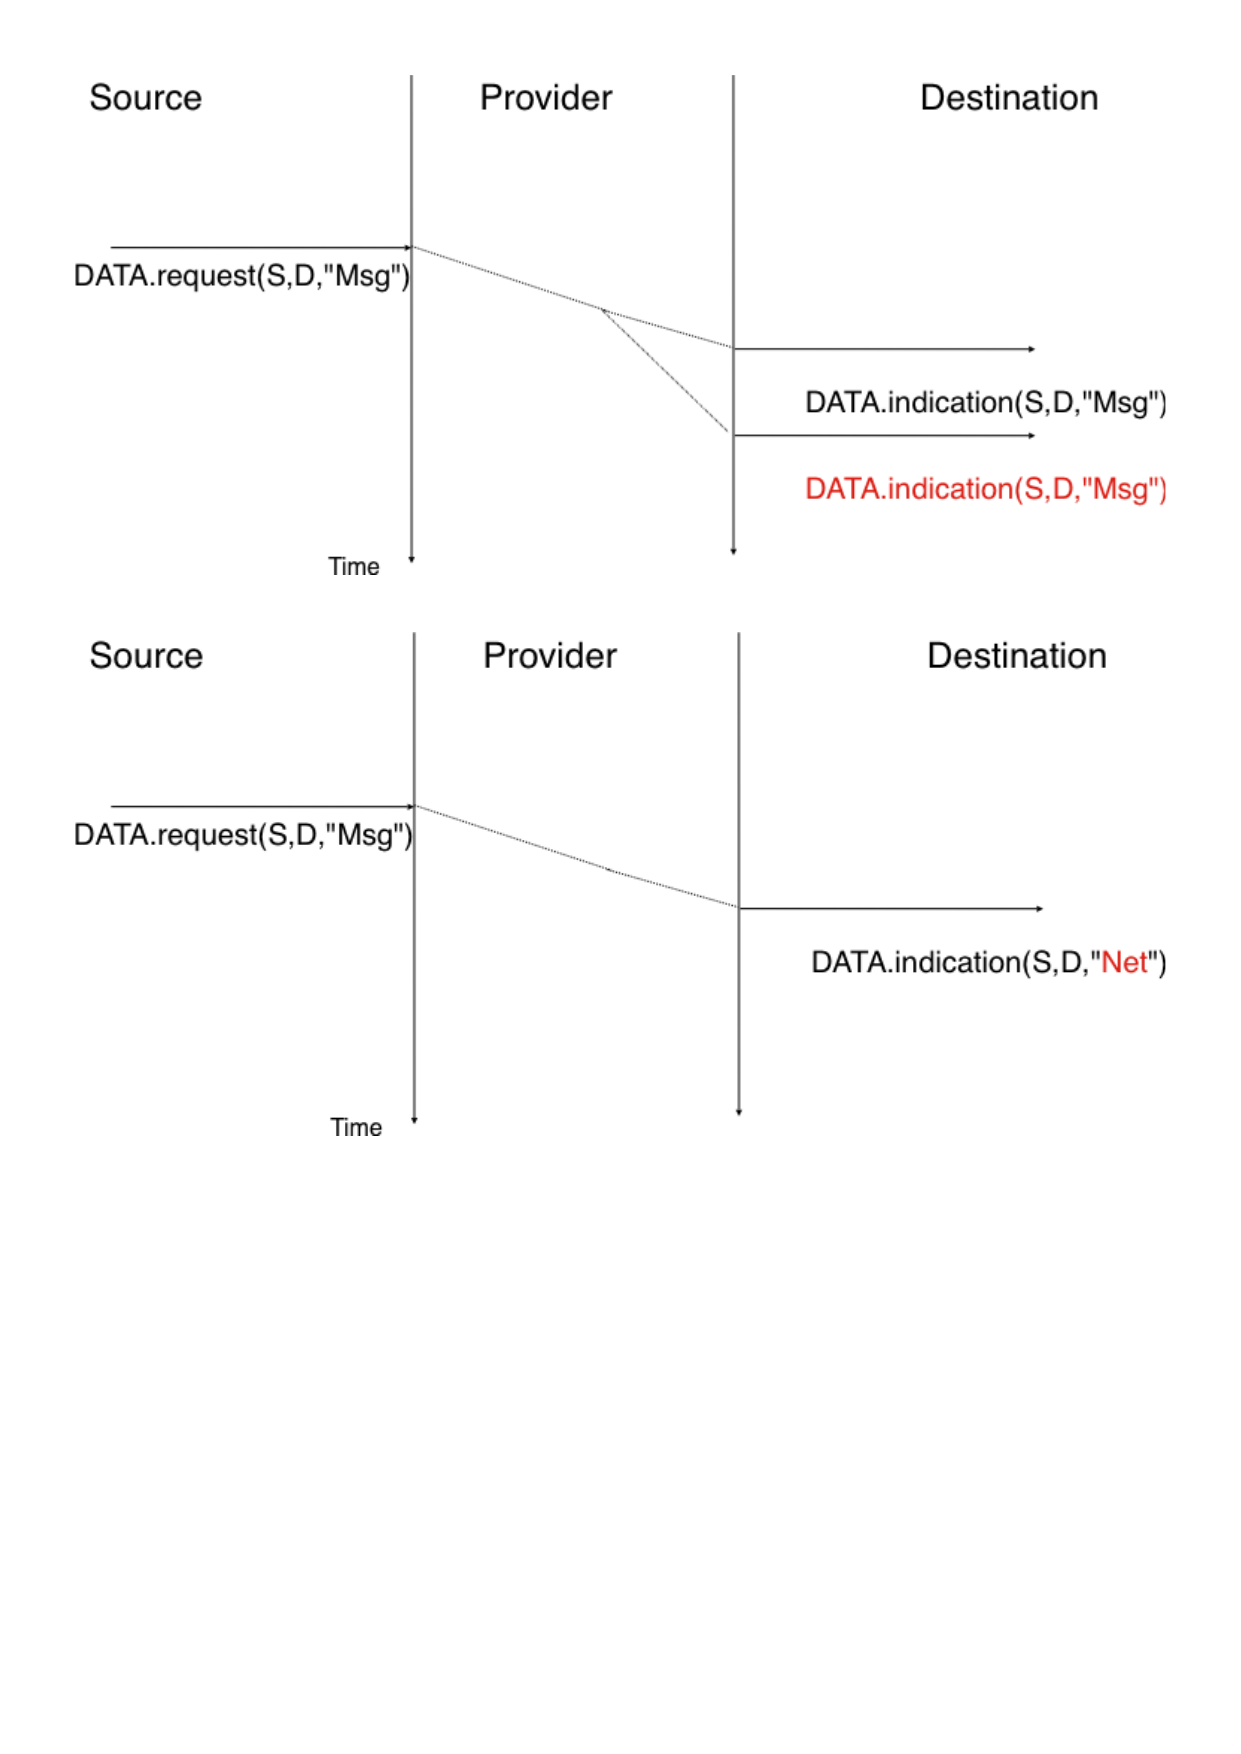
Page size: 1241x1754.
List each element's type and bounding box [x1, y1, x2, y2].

picture [75, 75, 1166, 575]
picture [75, 632, 1166, 1136]
